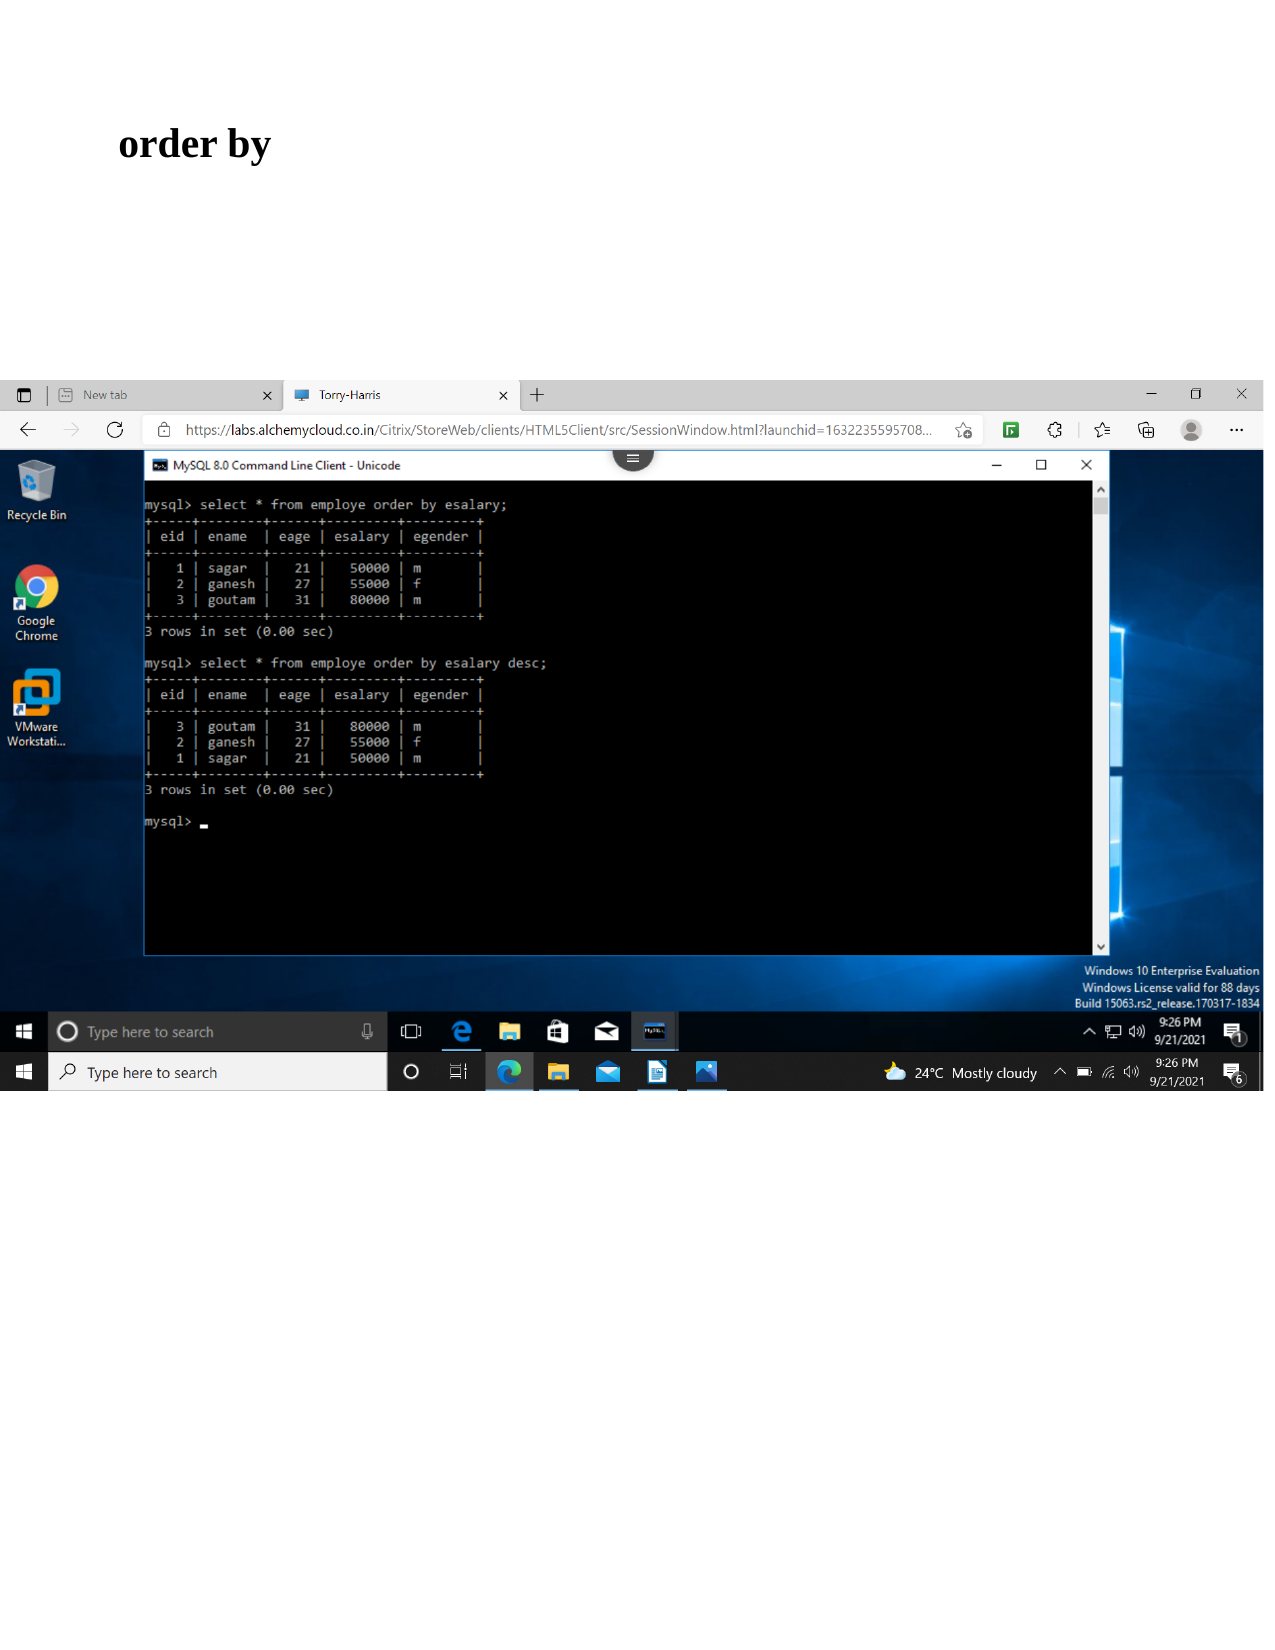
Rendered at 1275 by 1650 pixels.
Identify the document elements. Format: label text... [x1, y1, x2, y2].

text order by [118, 118, 1157, 166]
picture [0, 380, 1264, 1091]
